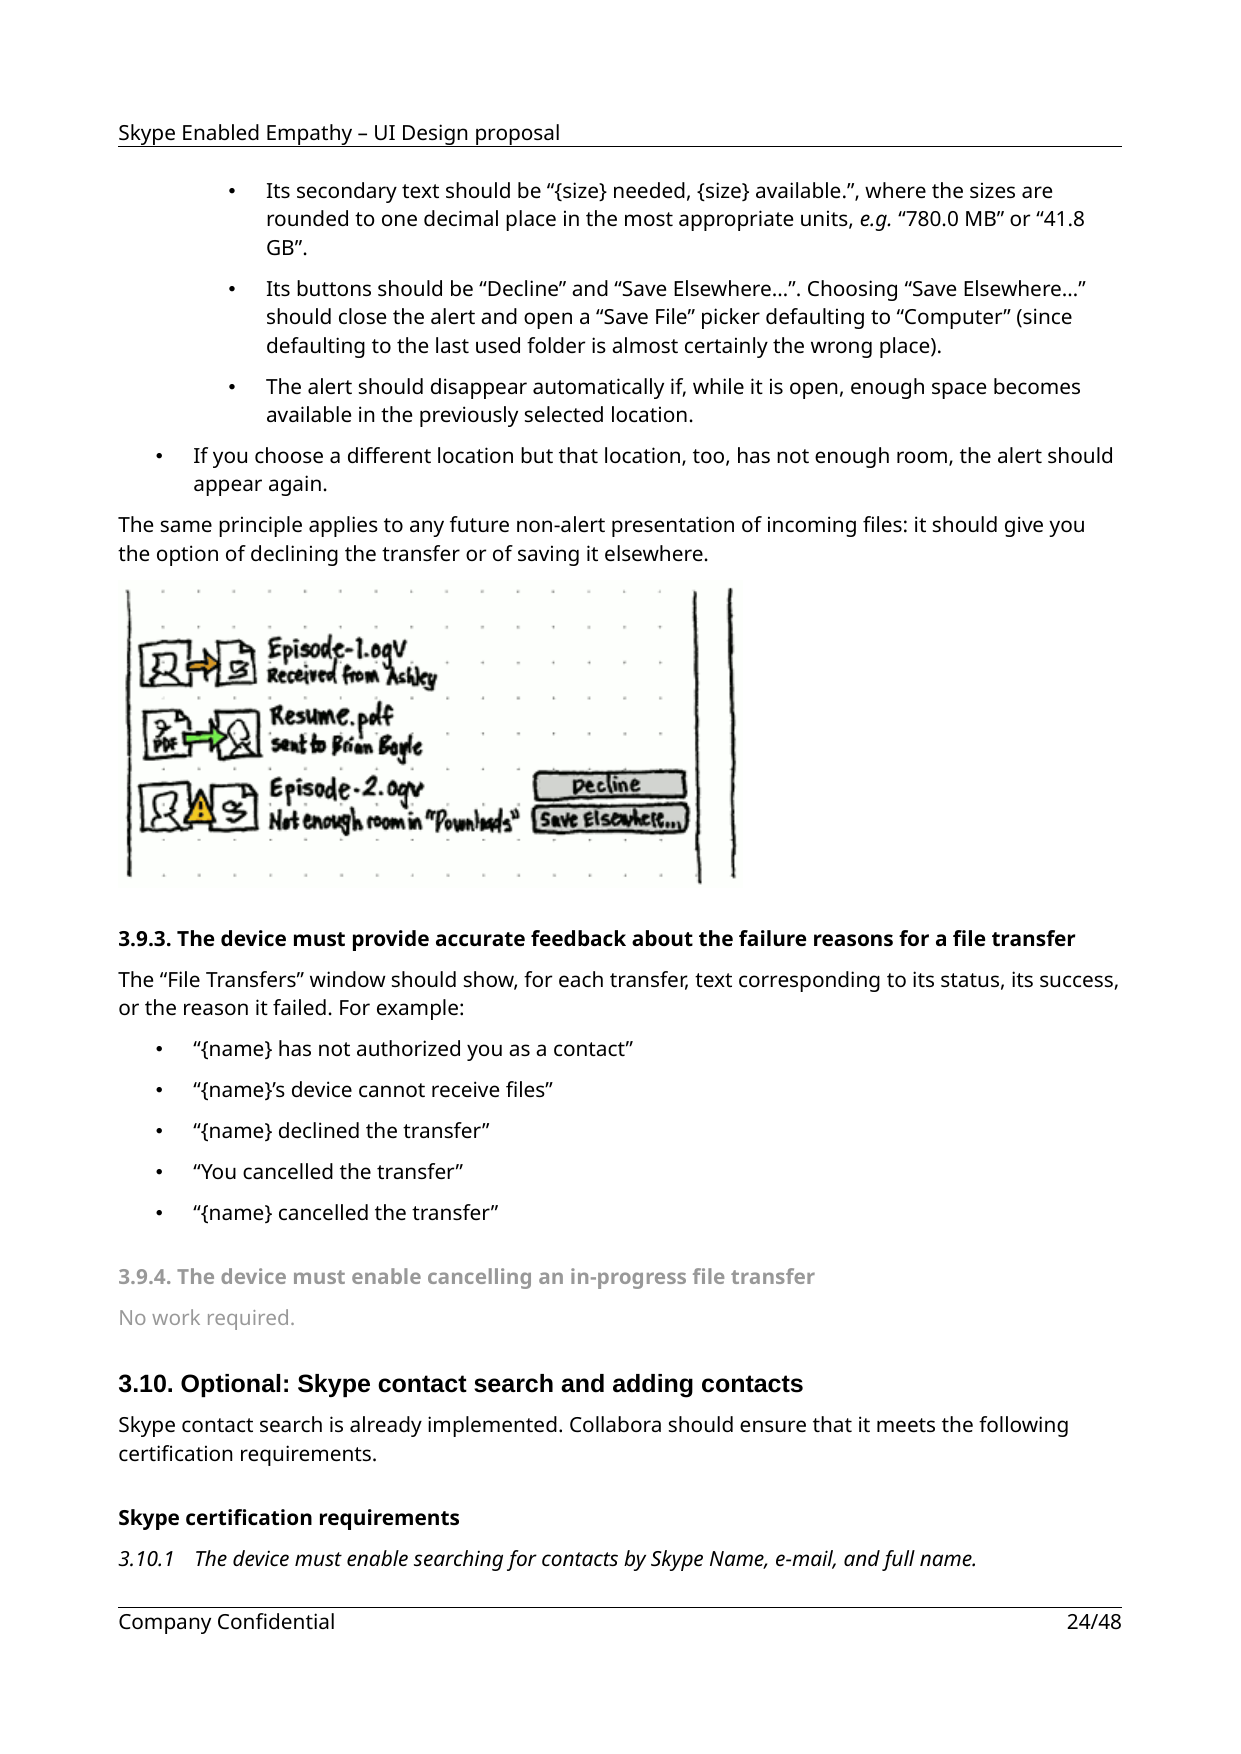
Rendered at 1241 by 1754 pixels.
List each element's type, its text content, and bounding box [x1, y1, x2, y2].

table_header 3.10.1 [118, 1544, 194, 1573]
list Its secondary text should be “{size} needed, {size} available.”, where the sizes are rounded to one decimal place in the most appropriate units, e.g. “780.0 MB” or “41.8 GB”. [228, 176, 1122, 261]
list The alert should disappear automatically if, while it is open, enough space becomes available in the previously selected location. [228, 372, 1122, 429]
list Its buttons should be “Decline” and “Save Elsewhere…”. Choosing “Save Elsewhere…” should close the alert and open a “Save File” picker defaulting to “Computer” (since defaulting to the last used folder is almost certainly the wrong place). [228, 274, 1122, 359]
text The “File Transfers” window should show, for each transfer, text corresponding to its status, its success, or the reason it failed. For example: [118, 965, 1122, 1022]
subtitle 3.9.3. The device must provide accurate feedback about the failure reasons for a file transfer [118, 924, 1122, 952]
list “{name} has not authorized you as a contact” [156, 1034, 1122, 1062]
picture [118, 580, 744, 888]
table_header The device must enable searching for contacts by Skype Name, e-mail, and full name. [194, 1544, 1122, 1573]
list If you choose a different location but that location, too, has not enough room, the alert should appear again. [156, 441, 1122, 498]
text The same principle applies to any future non-alert presentation of incoming files: it should give you the option of declining the transfer or of saving it elsewhere. [118, 511, 1122, 567]
list “You cancelled the transfer” [156, 1157, 1122, 1185]
list “{name}’s device cannot receive files” [156, 1075, 1122, 1103]
subtitle Skype certification requirements [118, 1503, 1122, 1532]
text No work required. [118, 1303, 1122, 1332]
subtitle 3.9.4. The device must enable cancelling an in-progress file transfer [118, 1262, 1122, 1291]
list “{name} declined the transfer” [156, 1116, 1122, 1144]
text Skype contact search is already implemented. Collabora should ensure that it meets the following certification requirements. [118, 1410, 1122, 1467]
list “{name} cancelled the transfer” [156, 1198, 1122, 1226]
subtitle 3.10. Optional: Skype contact search and adding contacts [118, 1369, 1122, 1398]
